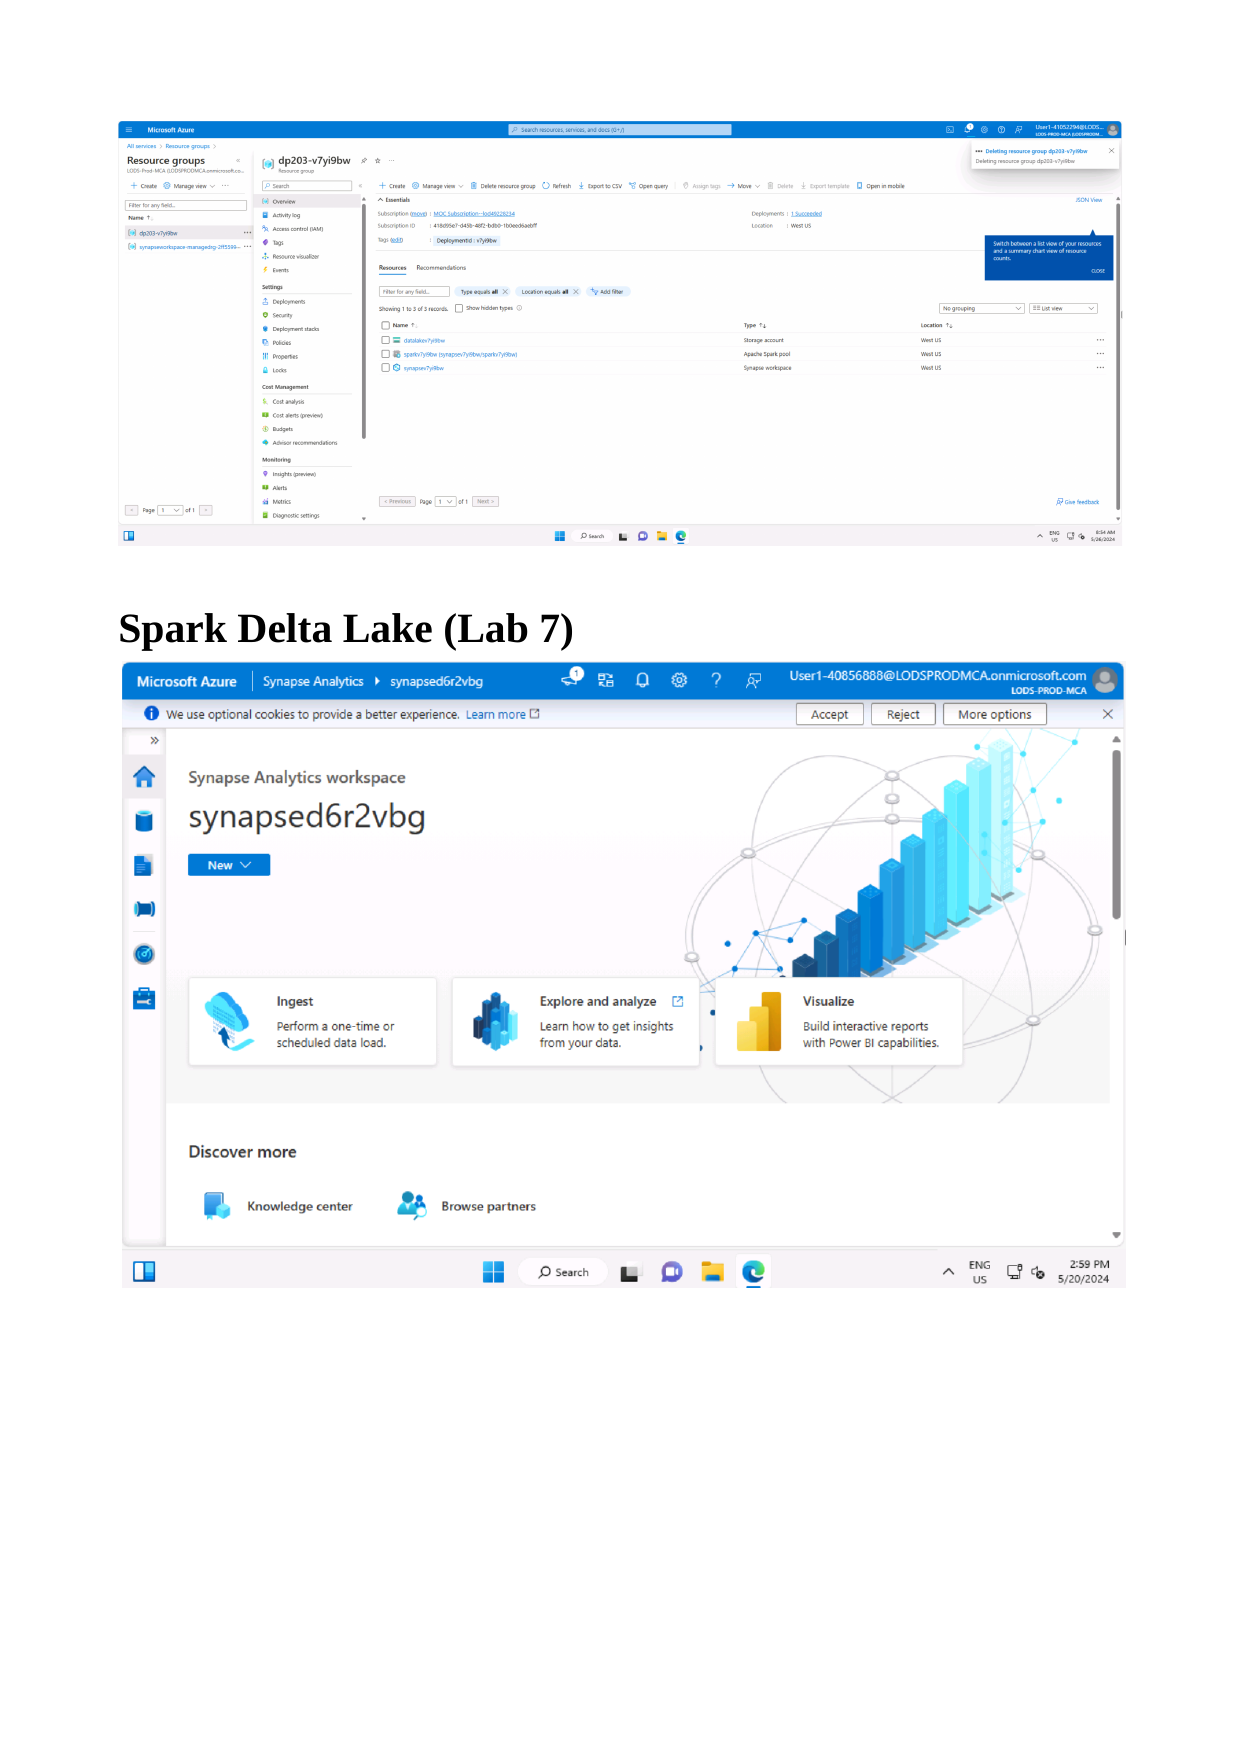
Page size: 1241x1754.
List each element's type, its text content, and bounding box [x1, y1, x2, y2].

picture [118, 121, 1123, 546]
text Spark Delta Lake (Lab 7) [118, 603, 1122, 651]
picture [122, 661, 1126, 1288]
